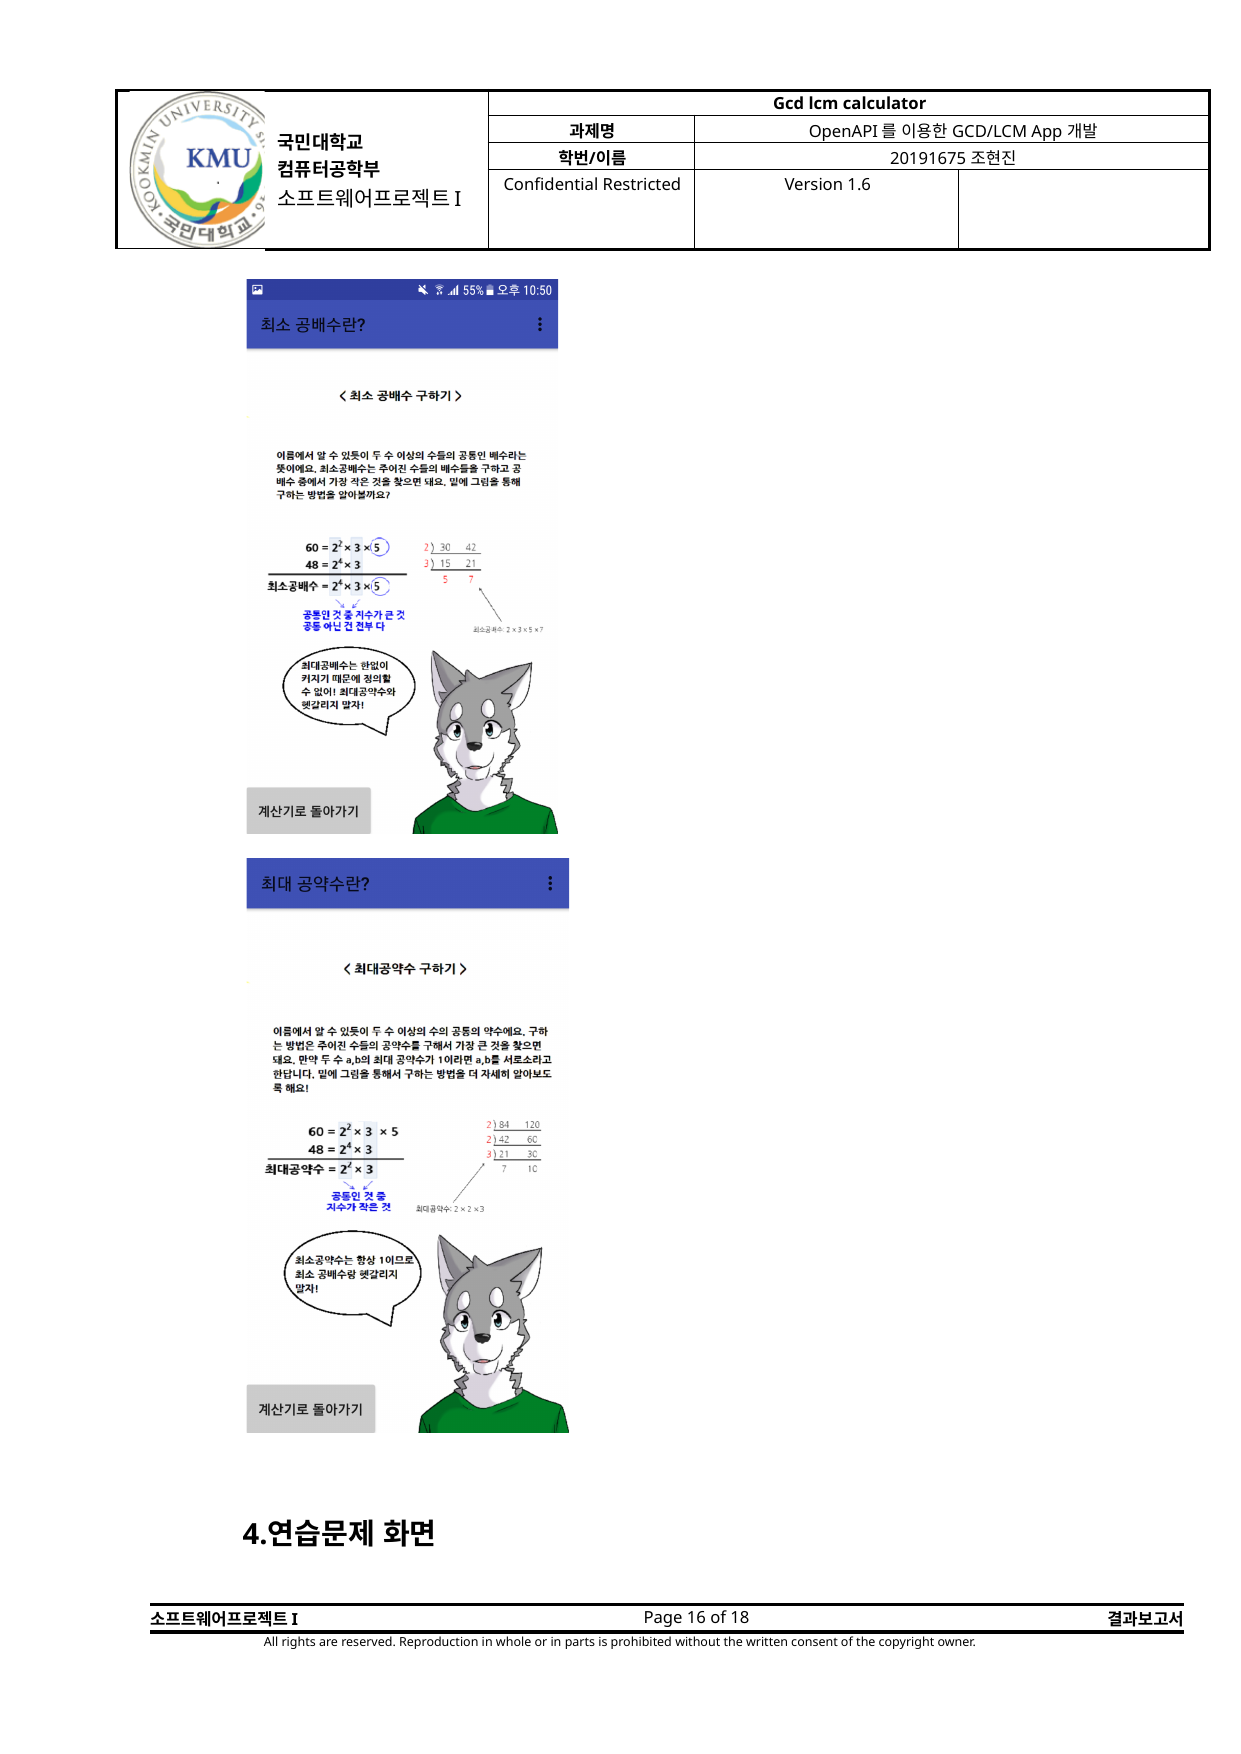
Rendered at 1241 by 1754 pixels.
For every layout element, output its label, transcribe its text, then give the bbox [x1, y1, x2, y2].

text 4.연습문제 화면 [209, 1511, 1090, 1553]
